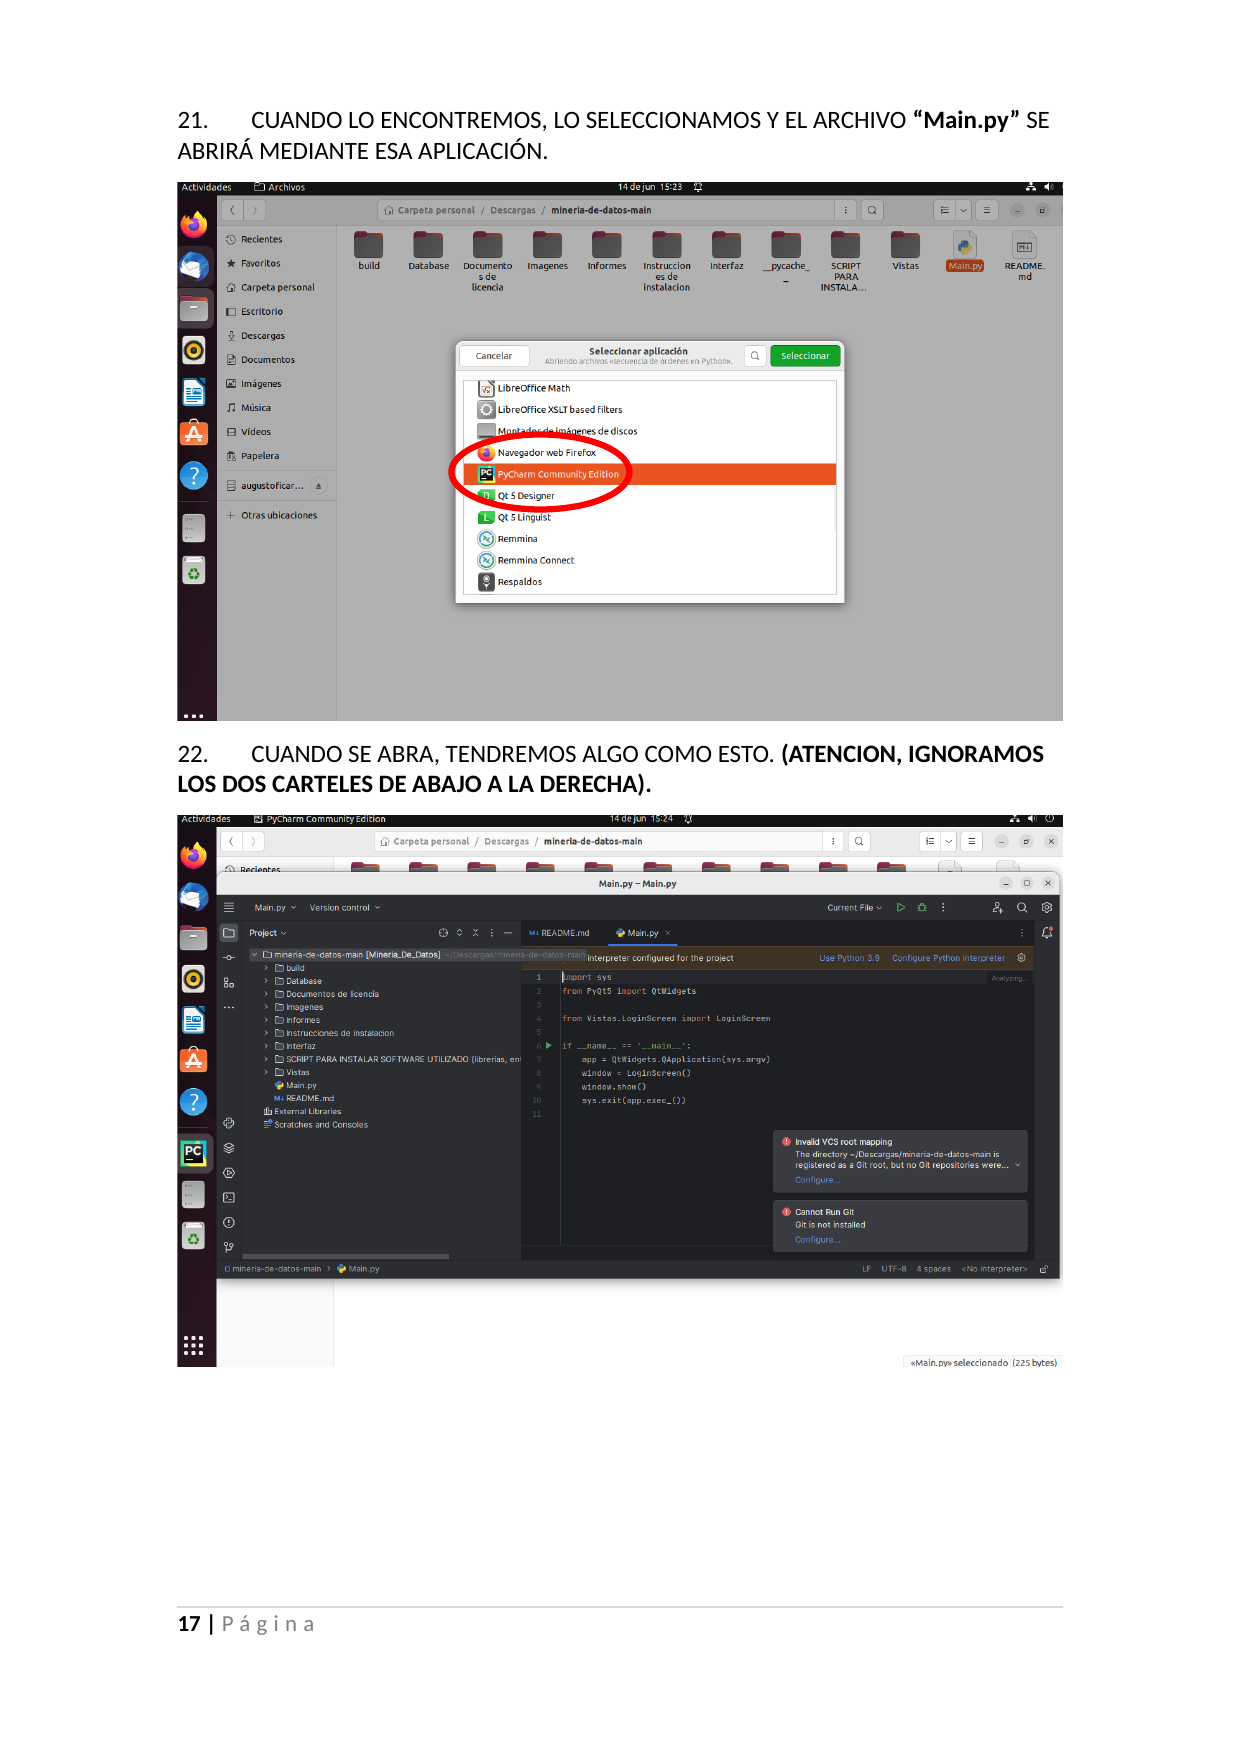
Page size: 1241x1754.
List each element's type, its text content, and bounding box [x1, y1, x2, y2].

list CUANDO SE ABRA, TENDREMOS ALGO COMO ESTO. (ATENCION, IGNORAMOS LOS DOS CARTELES DE ABAJO A LA DERECHA). [177, 738, 1063, 799]
list CUANDO LO ENCONTREMOS, LO SELECCIONAMOS Y EL ARCHIVO “Main.py” SE ABRIRÁ MEDIANTE ESA APLICACIÓN. [177, 104, 1063, 166]
